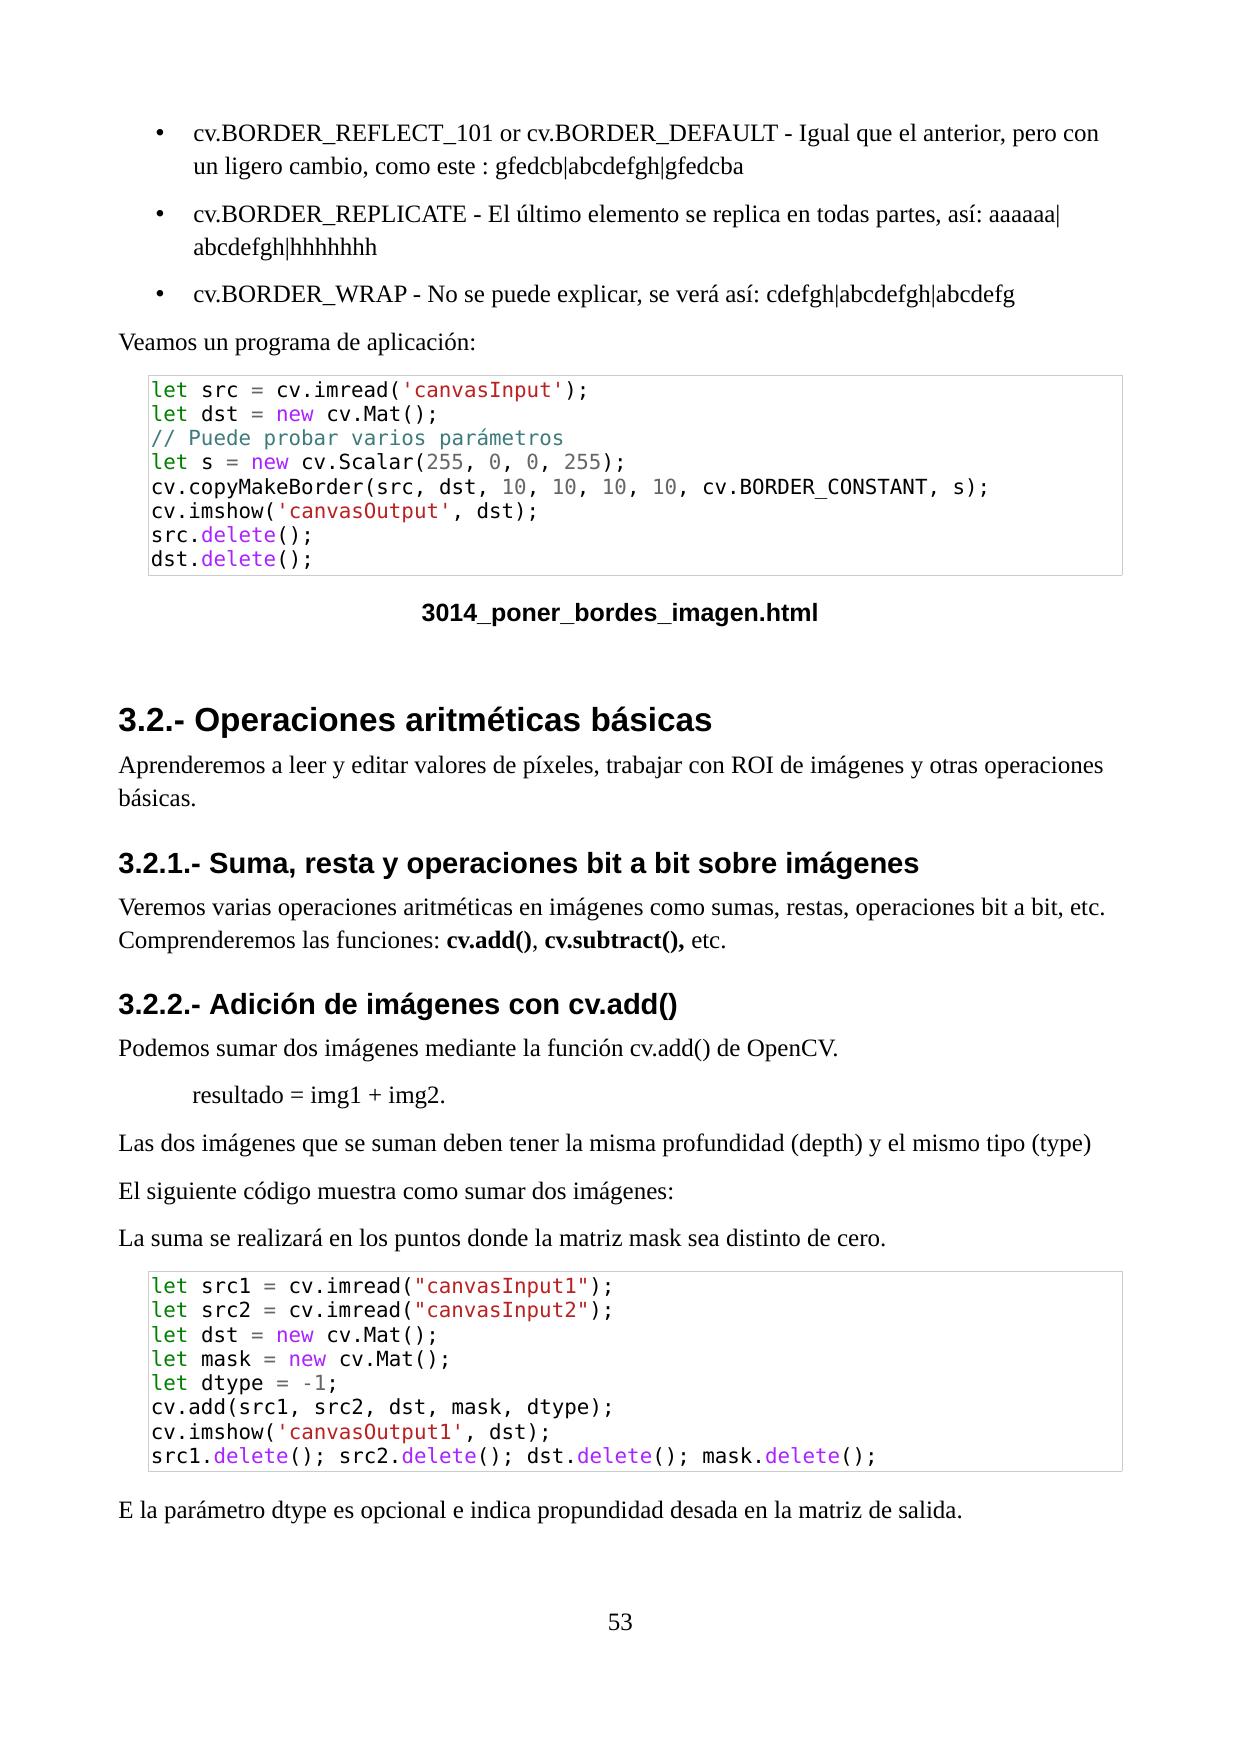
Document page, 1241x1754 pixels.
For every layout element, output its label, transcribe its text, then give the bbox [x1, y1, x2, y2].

text cv.imshow('canvasOutput1', dst); [149, 1417, 1122, 1441]
list cv.BORDER_WRAP - No se puede explicar, se verá así: cdefgh|abcdefgh|abcdefg [156, 279, 1122, 308]
text let dst = new cv.Mat(); [149, 399, 1122, 423]
text Las dos imágenes que se suman deben tener la misma profundidad (depth) y el mismo tipo (type) [118, 1128, 1122, 1157]
text src1.delete(); src2.delete(); dst.delete(); mask.delete(); [149, 1441, 1122, 1471]
text cv.imshow('canvasOutput', dst); [149, 496, 1122, 520]
list cv.BORDER_REFLECT_101 or cv.BORDER_DEFAULT - Igual que el anterior, pero con un ligero cambio, como este : gfedcb|abcdefgh|gfedcba [156, 118, 1122, 180]
text dst.delete(); [149, 544, 1122, 575]
subtitle Suma, resta y operaciones bit a bit sobre imágenes [118, 846, 1122, 879]
text Aprenderemos a leer y editar valores de píxeles, trabajar con ROI de imágenes y otras operaciones básicas. [118, 751, 1122, 812]
subtitle Operaciones aritméticas básicas [118, 699, 1122, 738]
text cv.add(src1, src2, dst, mask, dtype); [149, 1392, 1122, 1417]
text // Puede probar varios parámetros [149, 423, 1122, 447]
text cv.copyMakeBorder(src, dst, 10, 10, 10, 10, cv.BORDER_CONSTANT, s); [149, 472, 1122, 496]
text let src1 = cv.imread("canvasInput1"); [149, 1272, 1122, 1295]
text let dst = new cv.Mat(); [149, 1319, 1122, 1344]
text La suma se realizará en los puntos donde la matriz mask sea distinto de cero. [118, 1223, 1122, 1252]
text let mask = new cv.Mat(); [149, 1344, 1122, 1368]
text resultado = img1 + img2. [118, 1081, 1122, 1109]
text Podemos sumar dos imágenes mediante la función cv.add() de OpenCV. [118, 1033, 1122, 1062]
text 3014_poner_bordes_imagen.html [118, 598, 1122, 627]
subtitle Adición de imágenes con cv.add() [118, 987, 1122, 1021]
text let src = cv.imread('canvasInput'); [149, 376, 1122, 399]
text Veremos varias operaciones aritméticas en imágenes como sumas, restas, operaciones bit a bit, etc. Comprenderemos las funciones: cv.add(), cv.subtract(), etc. [118, 892, 1122, 953]
text let dtype = -1; [149, 1368, 1122, 1392]
text src.delete(); [149, 520, 1122, 544]
text El siguiente código muestra como sumar dos imágenes: [118, 1176, 1122, 1204]
text Veamos un programa de aplicación: [118, 327, 1122, 356]
list cv.BORDER_REPLICATE - El último elemento se replica en todas partes, así: aaaaaa|abcdefgh|hhhhhhh [156, 199, 1122, 261]
text E la parámetro dtype es opcional e indica propundidad desada en la matriz de salida. [118, 1495, 1122, 1524]
text let src2 = cv.imread("canvasInput2"); [149, 1295, 1122, 1319]
text let s = new cv.Scalar(255, 0, 0, 255); [149, 447, 1122, 472]
